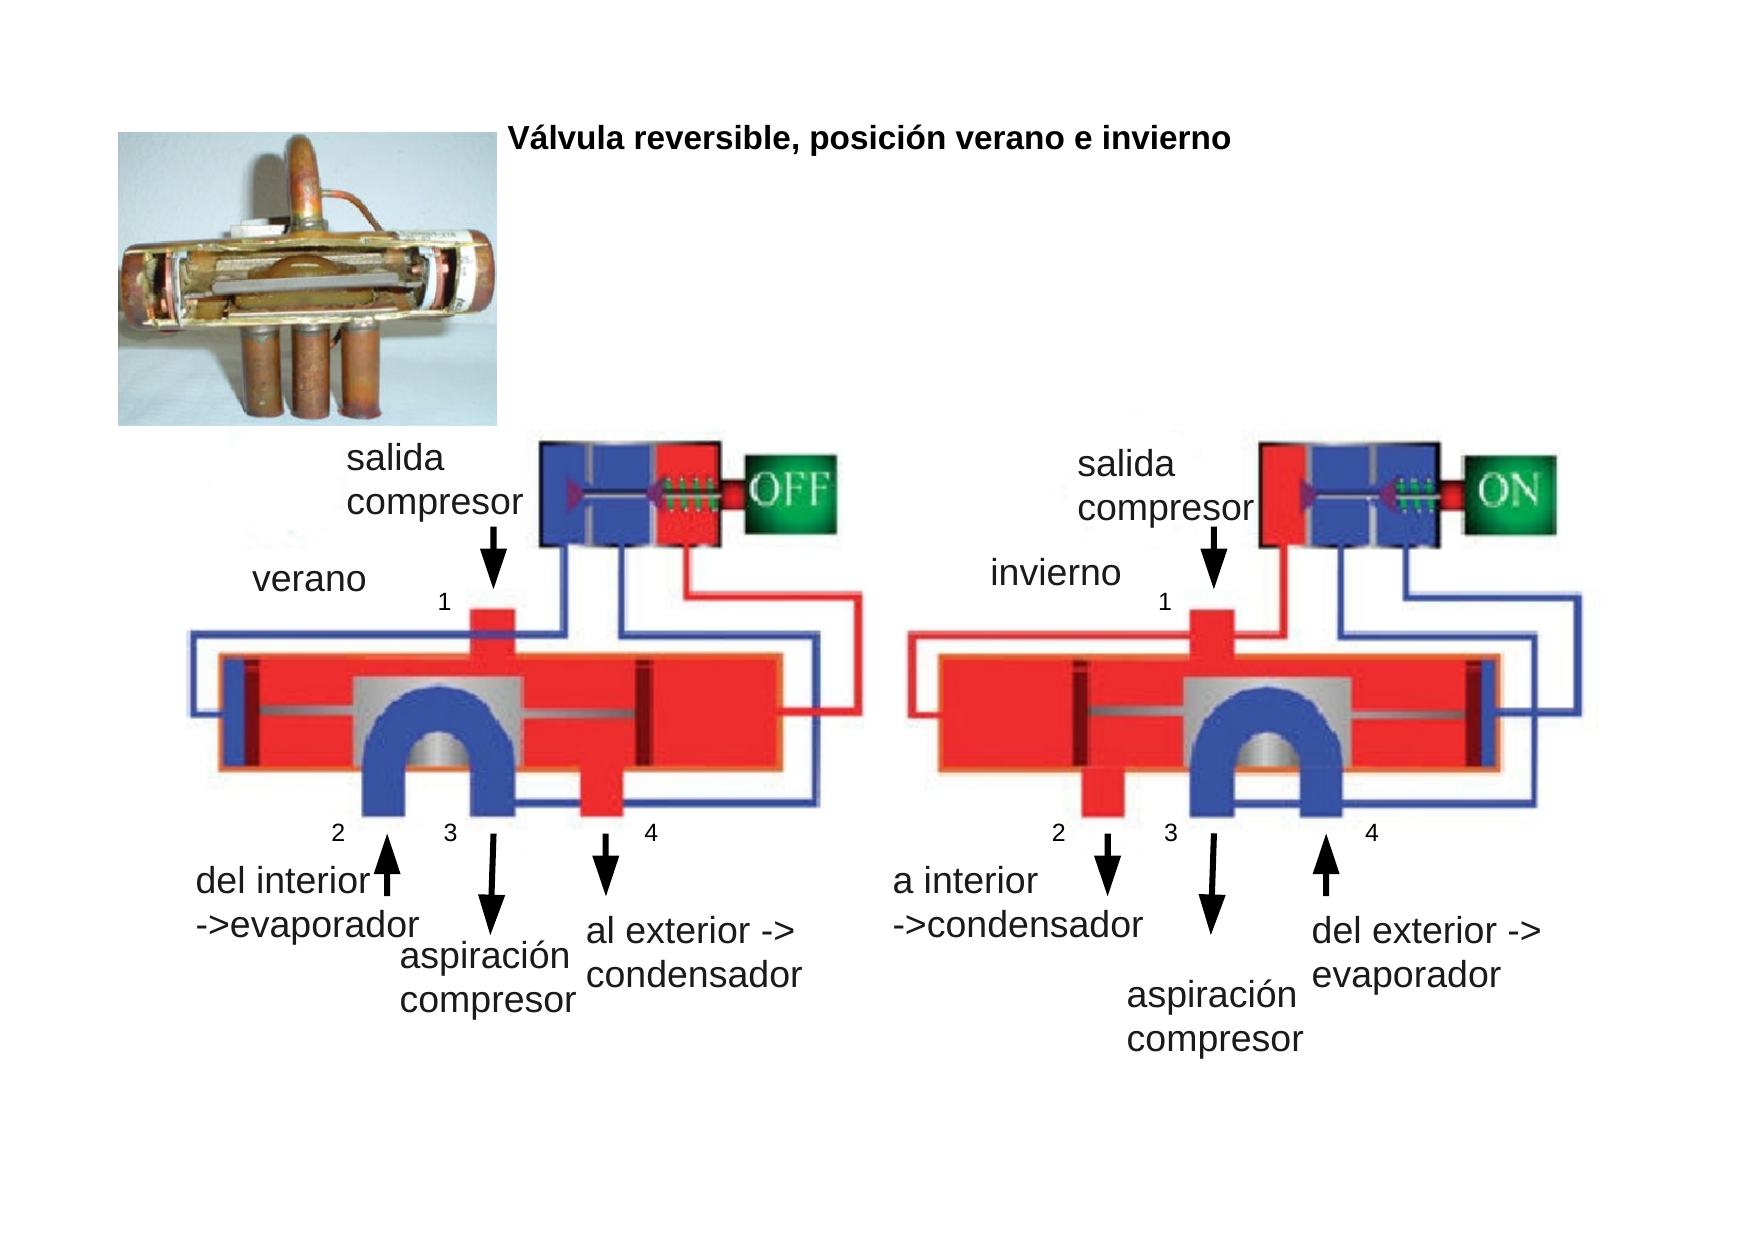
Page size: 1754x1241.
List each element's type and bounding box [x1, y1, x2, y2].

picture [118, 132, 1601, 867]
